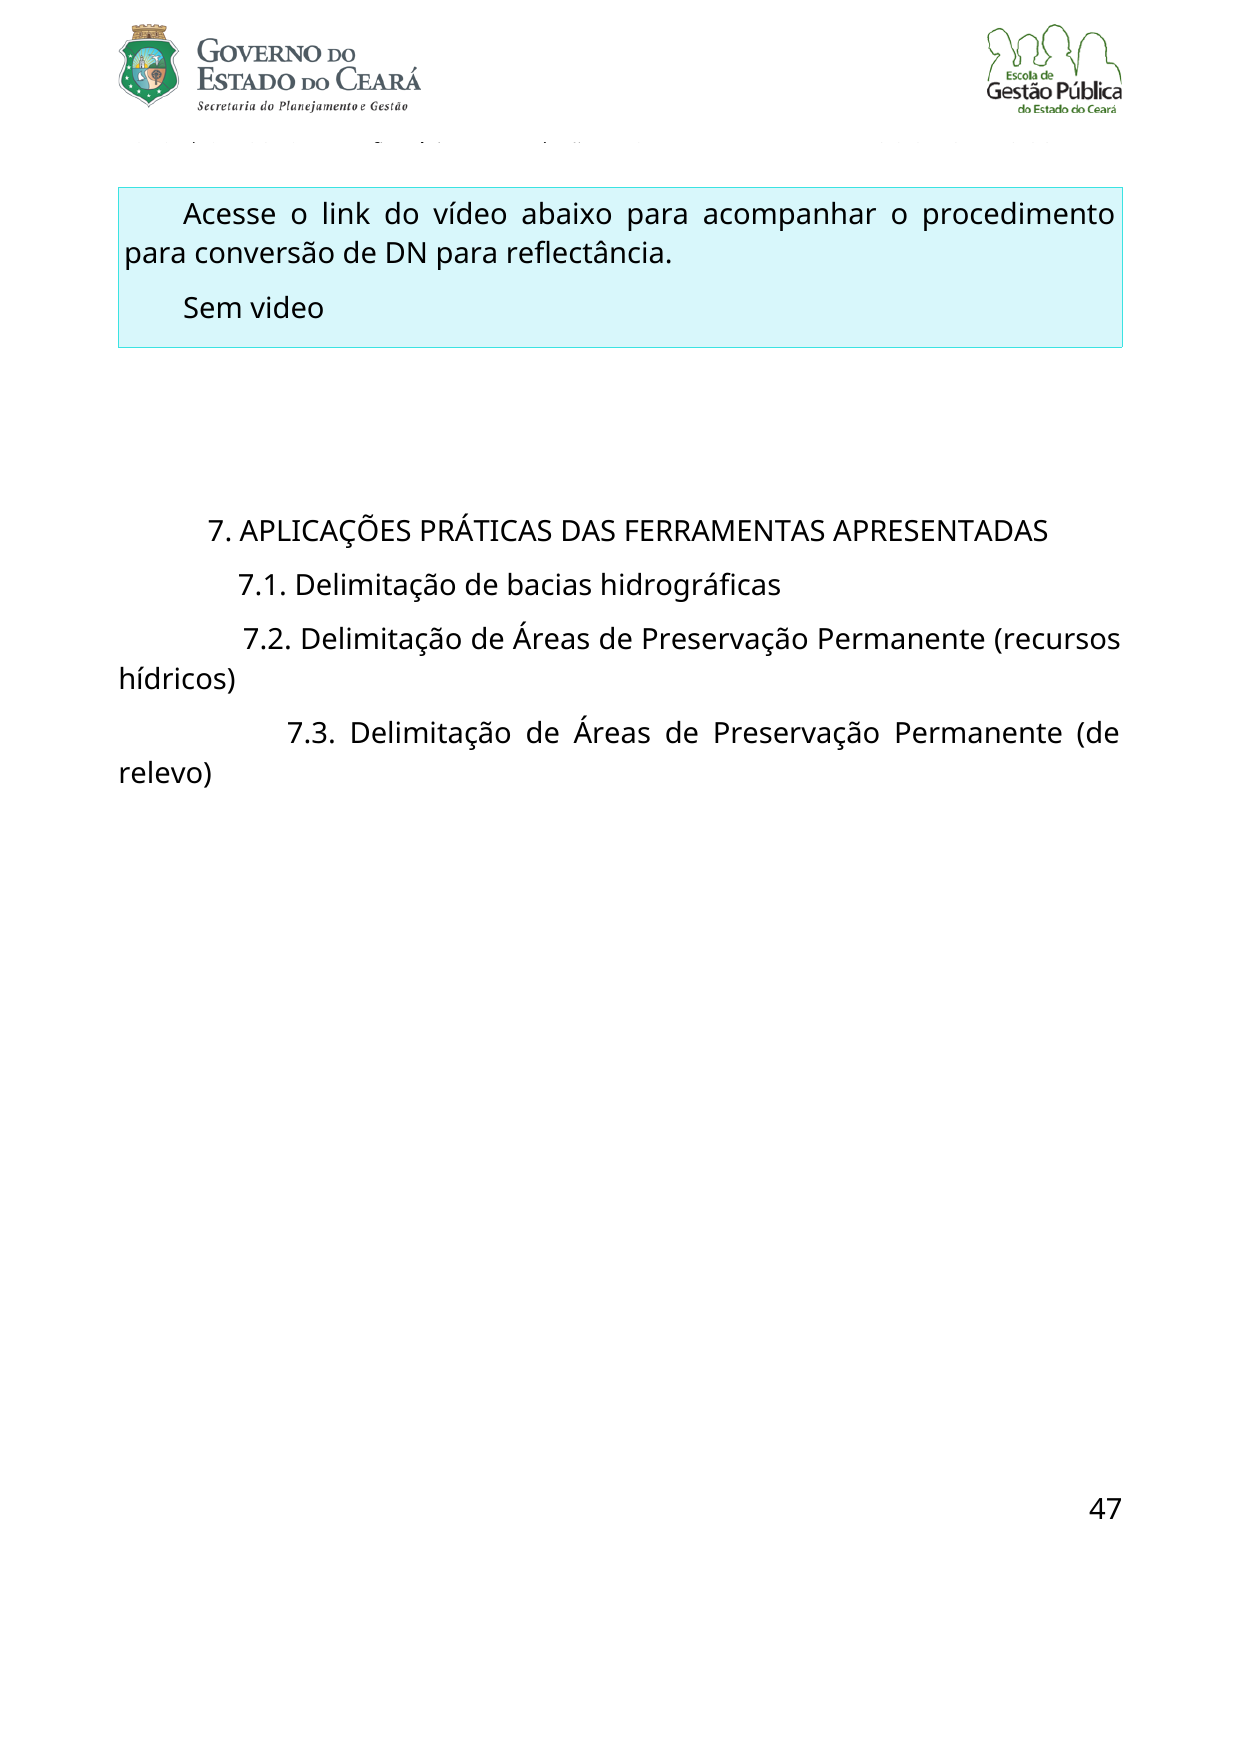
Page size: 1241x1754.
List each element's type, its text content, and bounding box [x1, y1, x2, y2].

table_cell Acesse o link do vídeo abaixo para acompanhar o procedimento para conversão de DN para reflectância. Sem video [119, 188, 1122, 347]
text 7. APLICAÇÕES PRÁTICAS DAS FERRAMENTAS APRESENTADAS [118, 510, 1122, 550]
picture [118, 24, 1122, 113]
text 7.1. Delimitação de bacias hidrográficas [118, 564, 1122, 604]
text 7.3. Delimitação de Áreas de Preservação Permanente (de relevo) [118, 712, 1122, 792]
text 7.2. Delimitação de Áreas de Preservação Permanente (recursos hídricos) [118, 618, 1122, 698]
